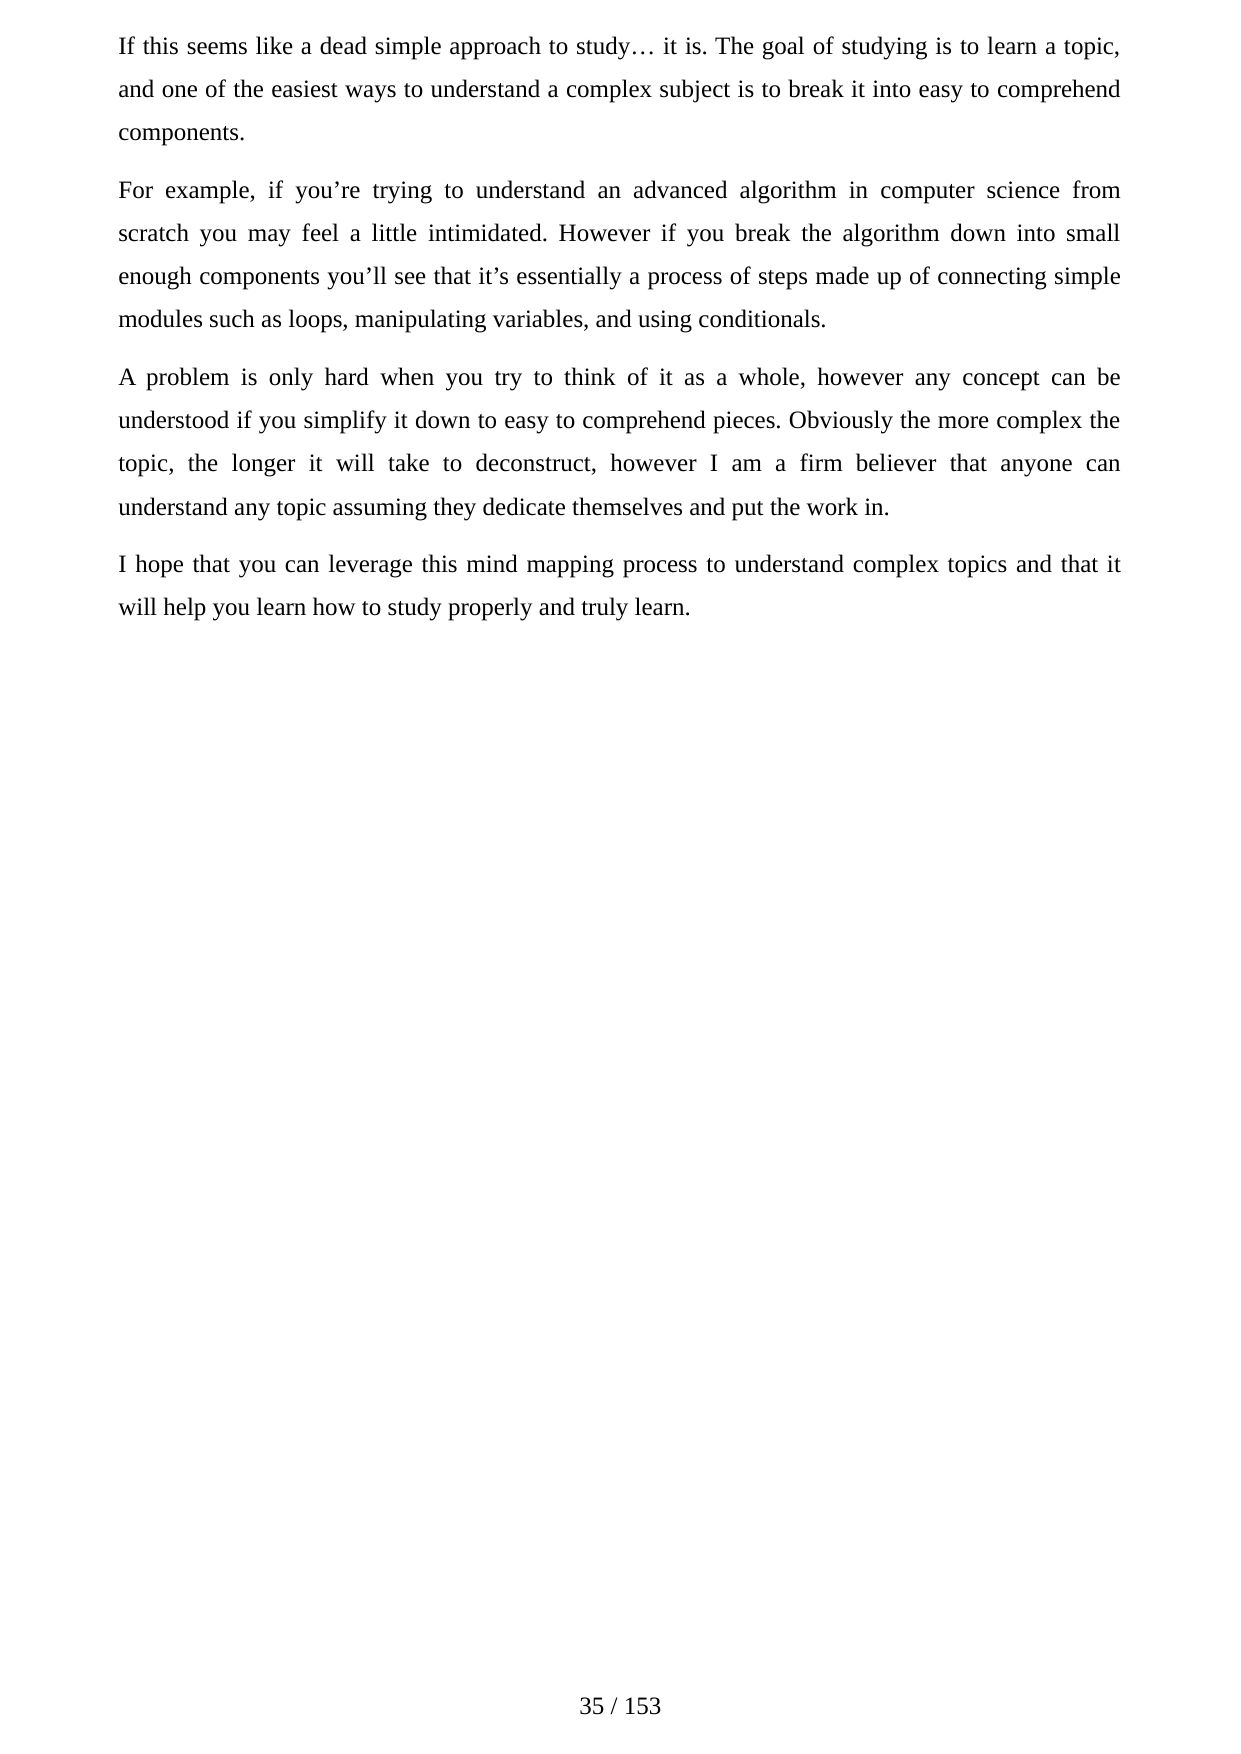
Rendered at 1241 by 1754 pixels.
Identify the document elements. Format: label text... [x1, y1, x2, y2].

text I hope that you can leverage this mind mapping process to understand complex topics and that it will help you learn how to study properly and truly learn. [118, 549, 1122, 621]
text A problem is only hard when you try to think of it as a whole, however any concept can be understood if you simplify it down to easy to comprehend pieces. Obviously the more complex the topic, the longer it will take to deconstruct, however I am a firm believer that anyone can understand any topic assuming they dedicate themselves and put the work in. [118, 362, 1122, 520]
text For example, if you’re trying to understand an advanced algorithm in computer science from scratch you may feel a little intimidated. However if you break the algorithm down into small enough components you’ll see that it’s essentially a process of steps made up of connecting simple modules such as loops, manipulating variables, and using conditionals. [118, 175, 1122, 333]
text If this seems like a dead simple approach to study… it is. The goal of studying is to learn a topic, and one of the easiest ways to understand a complex subject is to break it into easy to comprehend components. [118, 31, 1122, 146]
